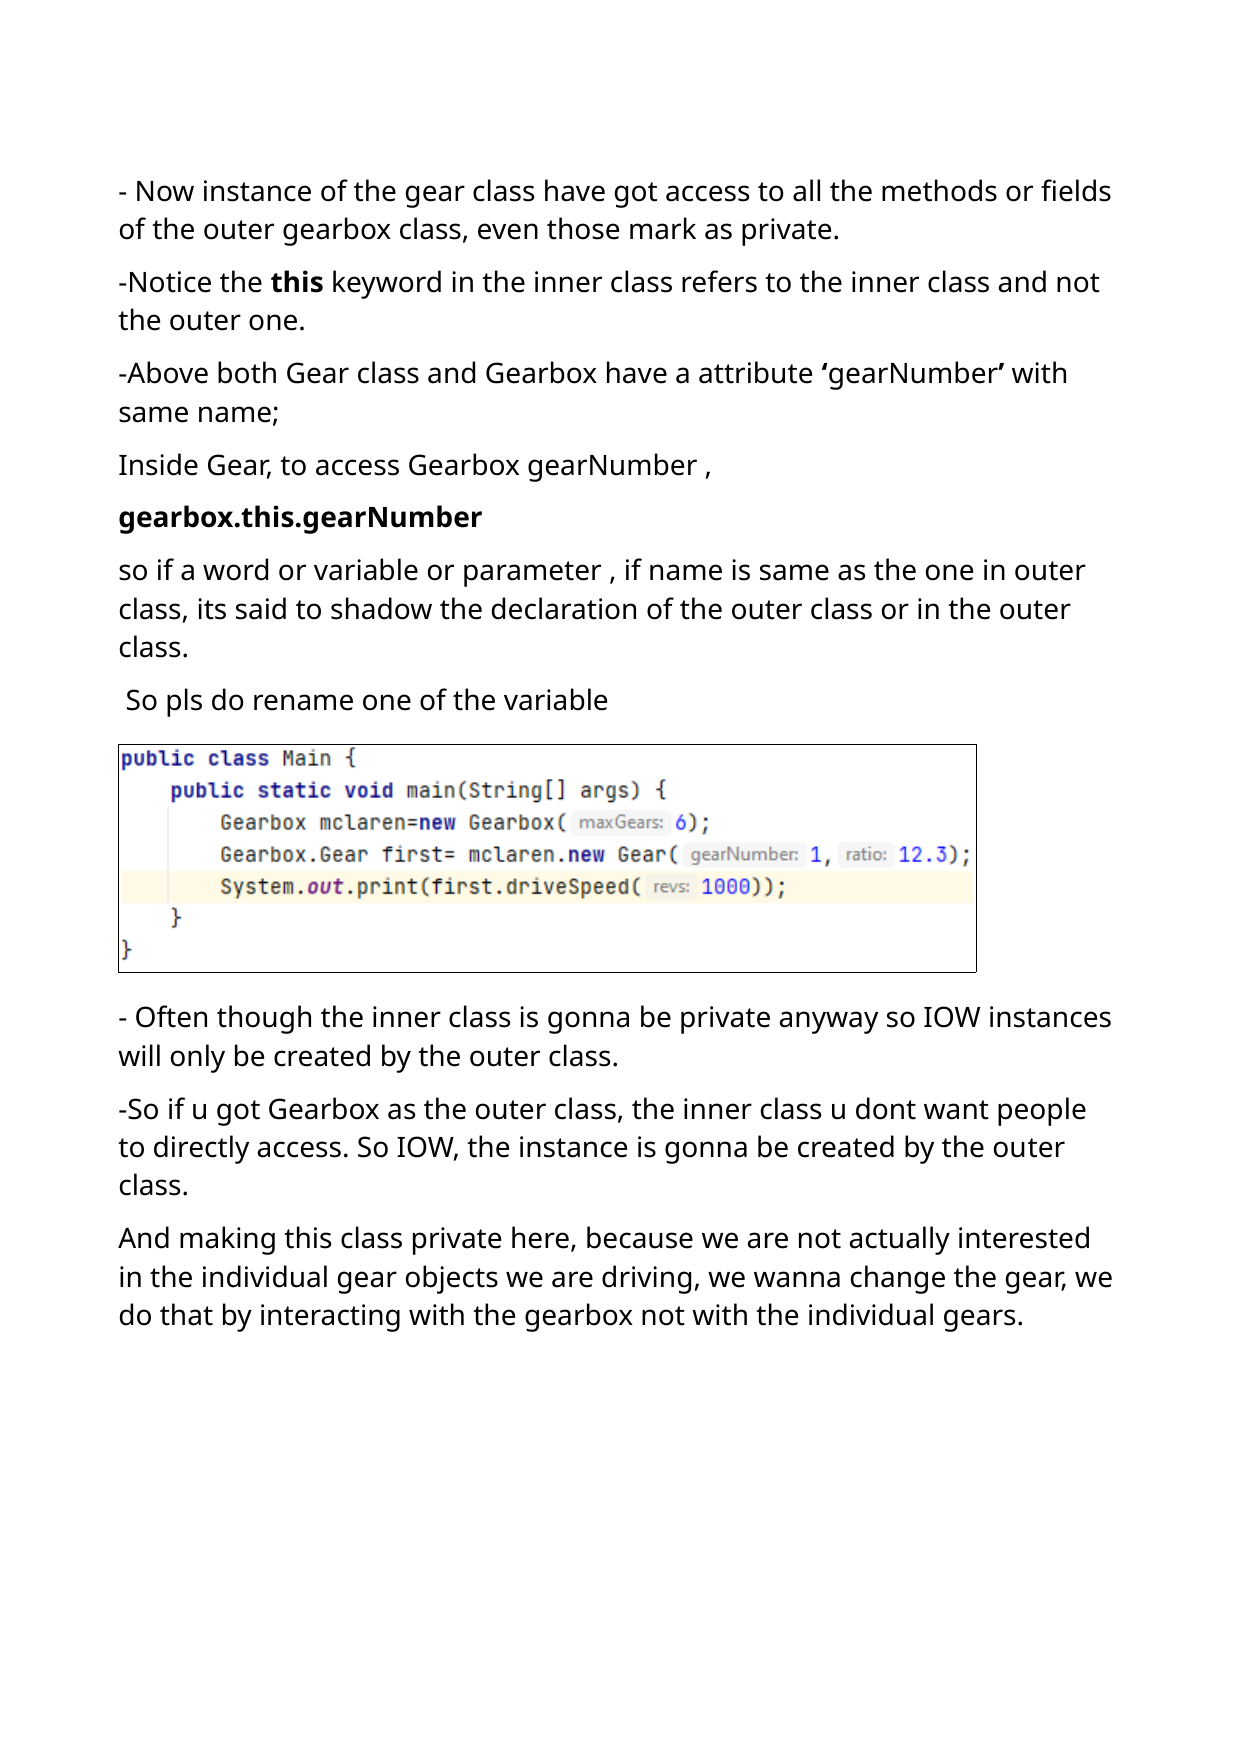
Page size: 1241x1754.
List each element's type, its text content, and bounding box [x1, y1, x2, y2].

text gearbox.this.gearNumber [118, 498, 1122, 536]
text - Now instance of the gear class have got access to all the methods or fields of the outer gearbox class, even those mark as private. [118, 171, 1122, 248]
text -Above both Gear class and Gearbox have a attribute ‘gearNumber’ with same name; [118, 353, 1122, 430]
text And making this class private here, because we are not actually interested in the individual gear objects we are driving, we wanna change the gear, we do that by interacting with the gearbox not with the individual gears. [118, 1218, 1122, 1333]
text Inside Gear, to access Gearbox gearNumber , [118, 445, 1122, 483]
text so if a word or variable or parameter , if name is same as the one in outer class, its said to shadow the declaration of the outer class or in the outer class. [118, 551, 1122, 666]
text -Notice the this keyword in the inner class refers to the inner class and not the outer one. [118, 262, 1122, 339]
text -So if u got Gearbox as the outer class, the inner class u dont want people to directly access. So IOW, the instance is gonna be created by the outer class. [118, 1089, 1122, 1204]
text - Often though the inner class is gonna be private anyway so IOW instances will only be created by the outer class. [118, 998, 1122, 1074]
text So pls do rename one of the variable [118, 680, 1122, 718]
picture [121, 746, 973, 969]
